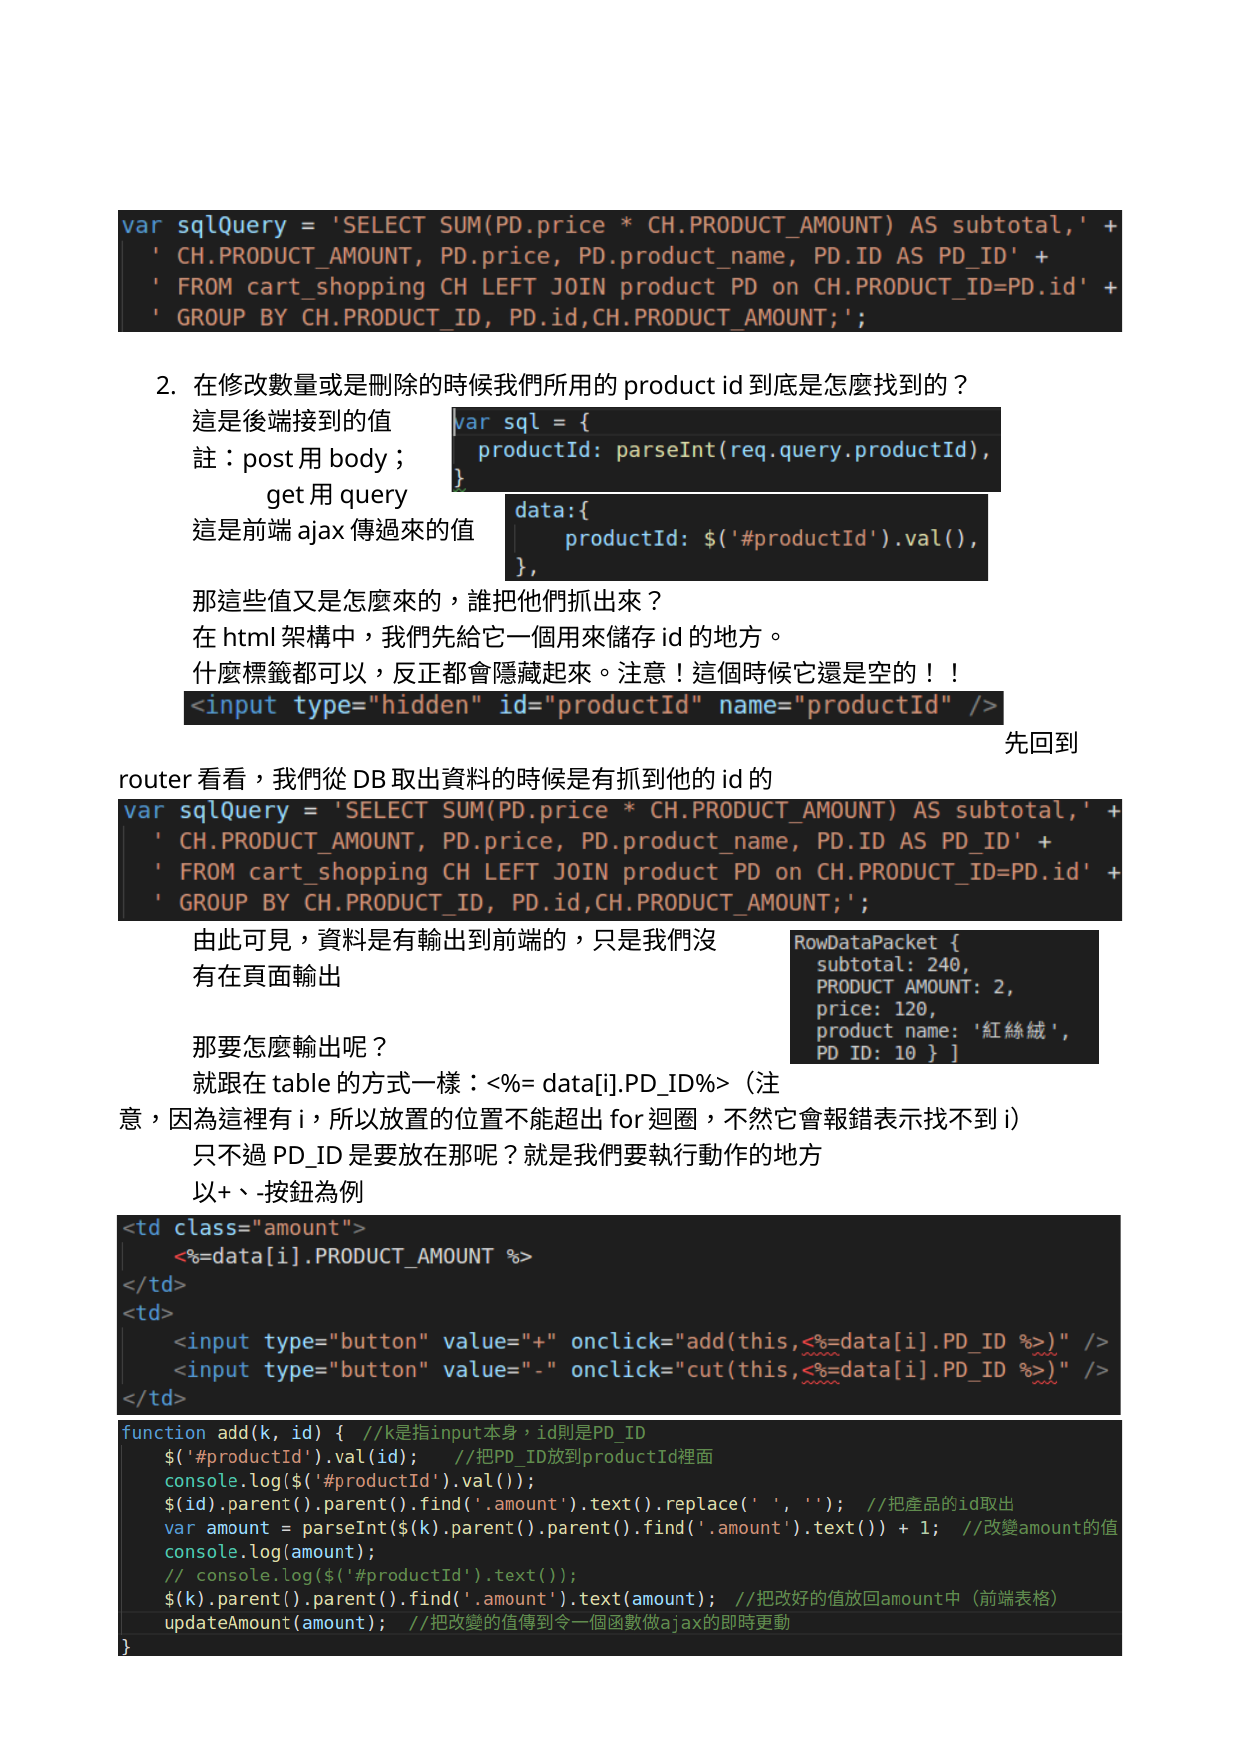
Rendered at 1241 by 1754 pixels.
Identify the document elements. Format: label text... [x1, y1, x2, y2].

text 就跟在table的方式一樣：<%= data[i].PD_ID%>（注意，因為這裡有i，所以放置的位置不能超出for迴圈，不然它會報錯表示找不到i） [118, 1063, 1122, 1136]
text [1099, 1027, 1122, 1063]
text 註：post用body； [118, 438, 451, 474]
picture [451, 407, 1001, 492]
picture [790, 930, 1099, 1064]
text 什麼標籤都可以，反正都會隱藏起來。注意！這個時候它還是空的！！ [118, 653, 1122, 690]
text 以+、-按鈕為例 [118, 1172, 1122, 1208]
text 那要怎麼輸出呢？ [118, 1027, 790, 1063]
text [1001, 438, 1122, 474]
picture [118, 1420, 1123, 1656]
picture [118, 799, 1123, 921]
text get用query [118, 474, 1122, 511]
text 在html架構中，我們先給它一個用來儲存id的地方。 [118, 617, 1122, 653]
text 由此可見，資料是有輸出到前端的，只是我們沒 有在頁面輸出 [118, 921, 1122, 993]
list 在修改數量或是刪除的時候我們所用的product id到底是怎麼找到的？ [156, 366, 1122, 402]
text 那這些值又是怎麼來的，誰把他們抓出來？ [118, 581, 1122, 617]
text [989, 511, 1122, 547]
picture [505, 494, 989, 581]
text 這是前端ajax傳過來的值 [118, 511, 505, 547]
text 先回到router看看，我們從DB取出資料的時候是有抓到他的id的 [118, 724, 1122, 796]
text 只不過PD_ID是要放在那呢？就是我們要執行動作的地方 [118, 1136, 1122, 1172]
text 這是後端接到的值 [118, 402, 1122, 438]
picture [183, 691, 1004, 725]
picture [116, 1215, 1121, 1415]
picture [118, 210, 1123, 332]
